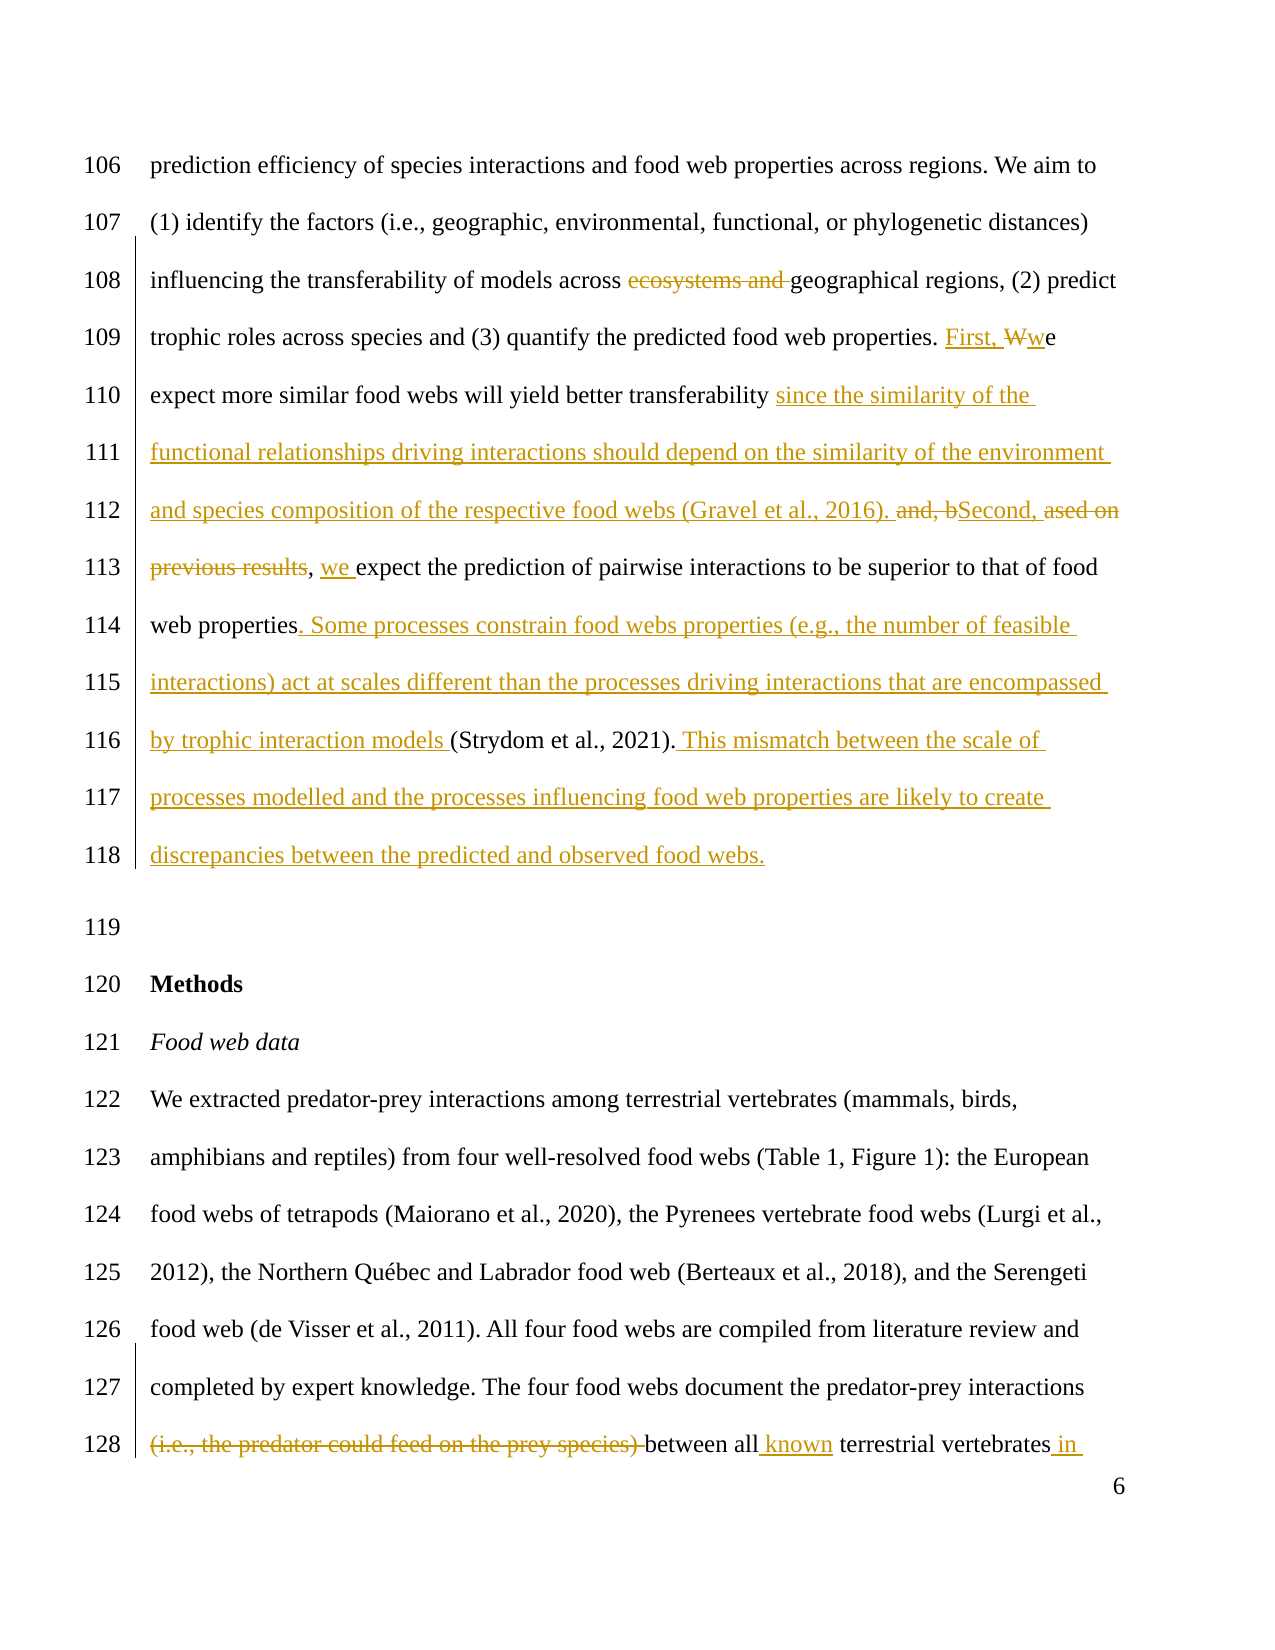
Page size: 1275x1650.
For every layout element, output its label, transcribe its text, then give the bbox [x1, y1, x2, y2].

text We extracted predator-prey interactions among terrestrial vertebrates (mammals, birds, amphibians and reptiles) from four well-resolved food webs (Table 1, Figure 1): the European food webs of tetrapods (Maiorano et al., 2020), the Pyrenees vertebrate food webs (Lurgi et al., 2012), the Northern Québec and Labrador food web (Berteaux et al., 2018), and the Serengeti food web (de Visser et al., 2011). All four food webs are compiled from literature review and completed by expert knowledge. The four food webs document the predator-prey interactions between all known terrestrial vertebrates in their respective location. Trophic interaction is a binary variable where 0 defines the absence of predator-prey interaction and 1 the presence of predator-prey interaction between two species. Since each food web document potential interactions (i.e., the predator could feed on the prey species), and uses expert knowledge, we assume that they are less sensitive to incomplete sampling than observation-based food webs (i.e., interactions and non-interactions are similarly uncertain). The nodes in the original Serengeti food web are trophic groups including one or more vertebrate species. In this study, we assumed that species within a trophic group share the same predator and prey species. Thus, we can expect more false positives (i.e., non-interactions documented as interactions) in the Serengeti than in the other three food webs. We describe each food web in Appendix S1. [150, 1084, 1125, 1458]
text Here, we test whether predictive models trained using a network of predator-prey interactions (i.e. a food web) from one geographical region of the world can reliably predict interactions, species role, and food web structure in other regions. Using terrestrial vertebrate food webs from Europe, the Pyrenees, Northern Québec and Labrador, and the Serengeti, we develop trait-based Bayesian hierarchical models to study prediction efficiency of species interactions and food web properties across regions. We aim to (1) identify the factors (i.e., geographic, environmental, functional, or phylogenetic distances) influencing the transferability of models across geographical regions, (2) predict trophic roles across species and (3) quantify the predicted food web properties. First, we expect more similar food webs will yield better transferability since the similarity of the functional relationships driving interactions should depend on the similarity of the environment and species composition of the respective food webs (Gravel et al., 2016). Second, , we expect the prediction of pairwise interactions to be superior to that of food web properties. Some processes constrain food webs properties (e.g., the number of feasible interactions) act at scales different than the processes driving interactions that are encompassed by trophic interaction models (Strydom et al., 2021). This mismatch between the scale of processes modelled and the processes influencing food web properties are likely to create discrepancies between the predicted and observed food webs. [150, 150, 1125, 869]
text Methods [150, 969, 1125, 998]
text Food web data [150, 1027, 1125, 1056]
